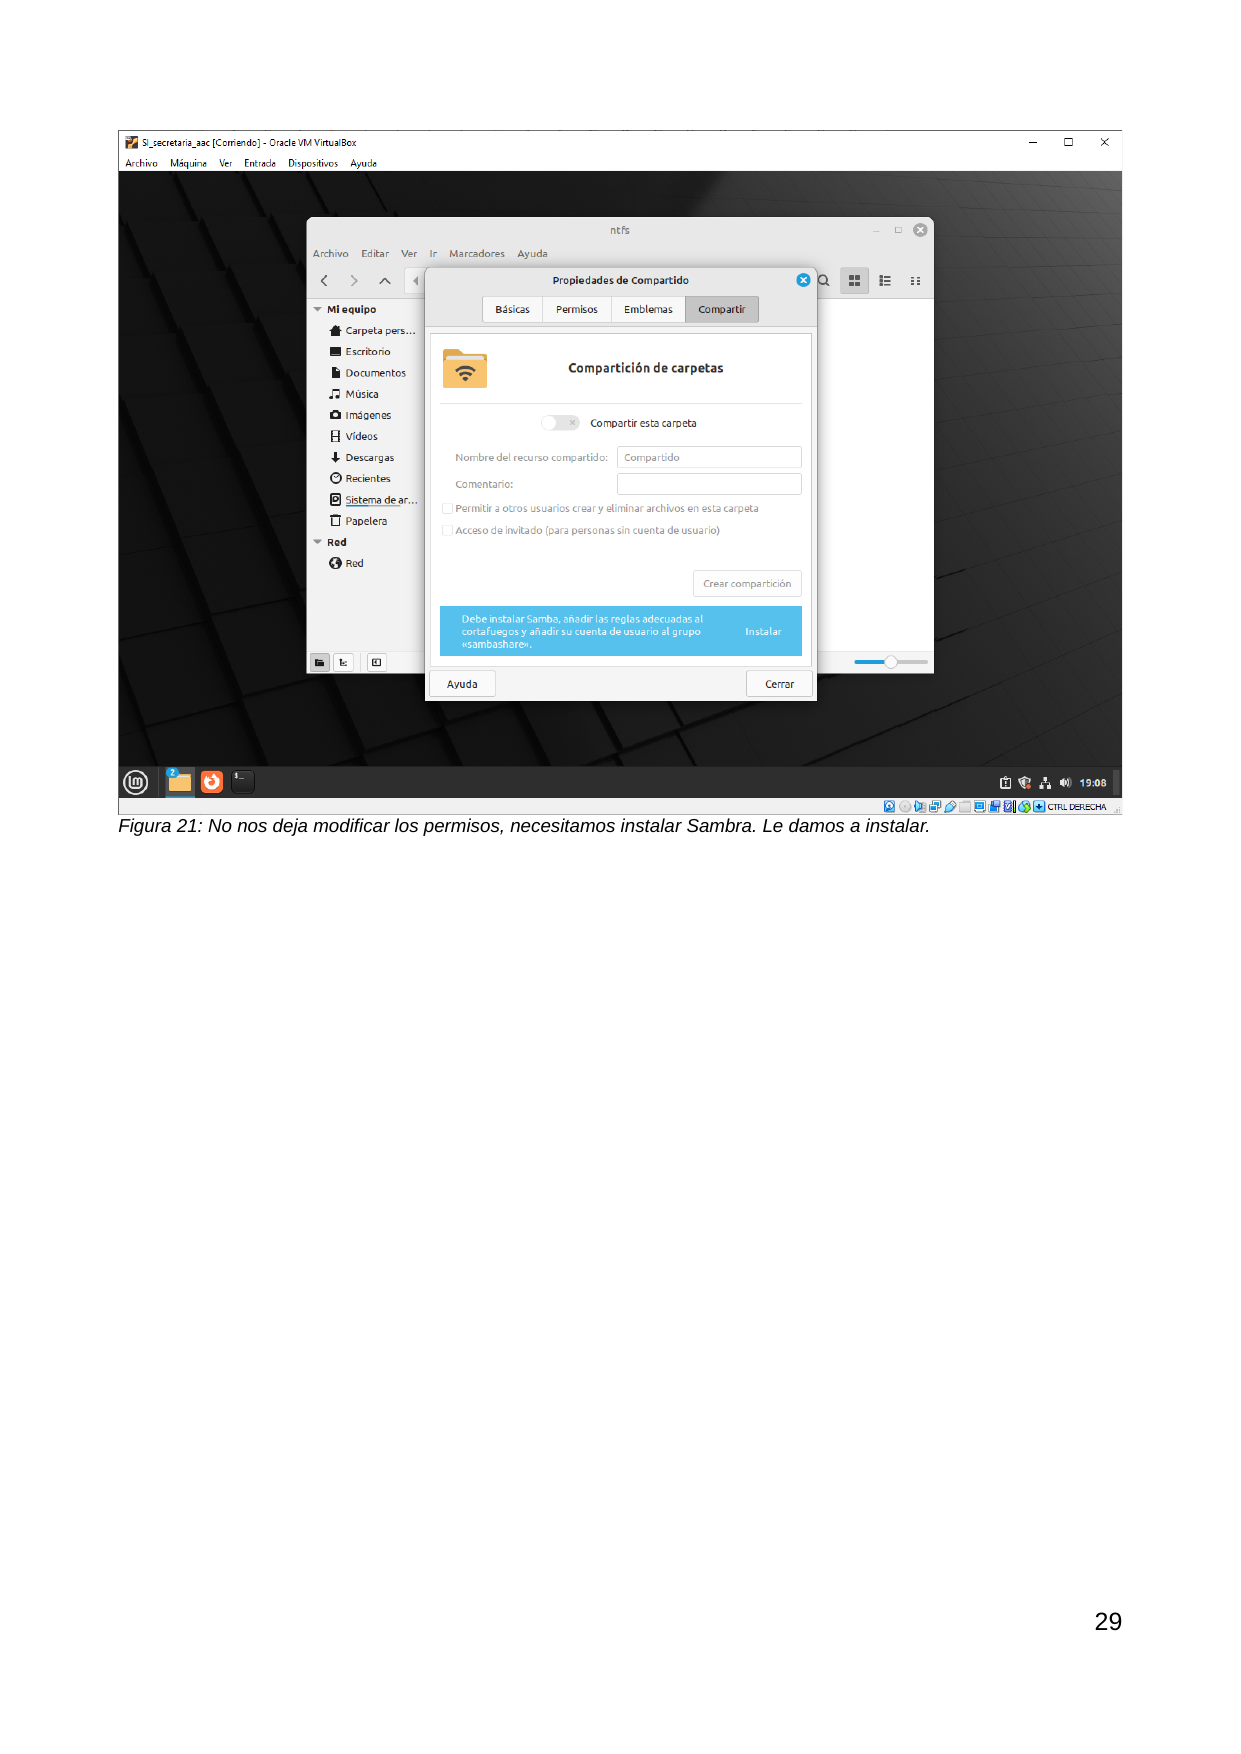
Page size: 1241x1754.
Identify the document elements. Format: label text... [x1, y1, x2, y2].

picture [118, 130, 1123, 815]
text Figura 21: No nos deja modificar los permisos, necesitamos instalar Sambra. Le damos a instalar. [118, 815, 1122, 837]
